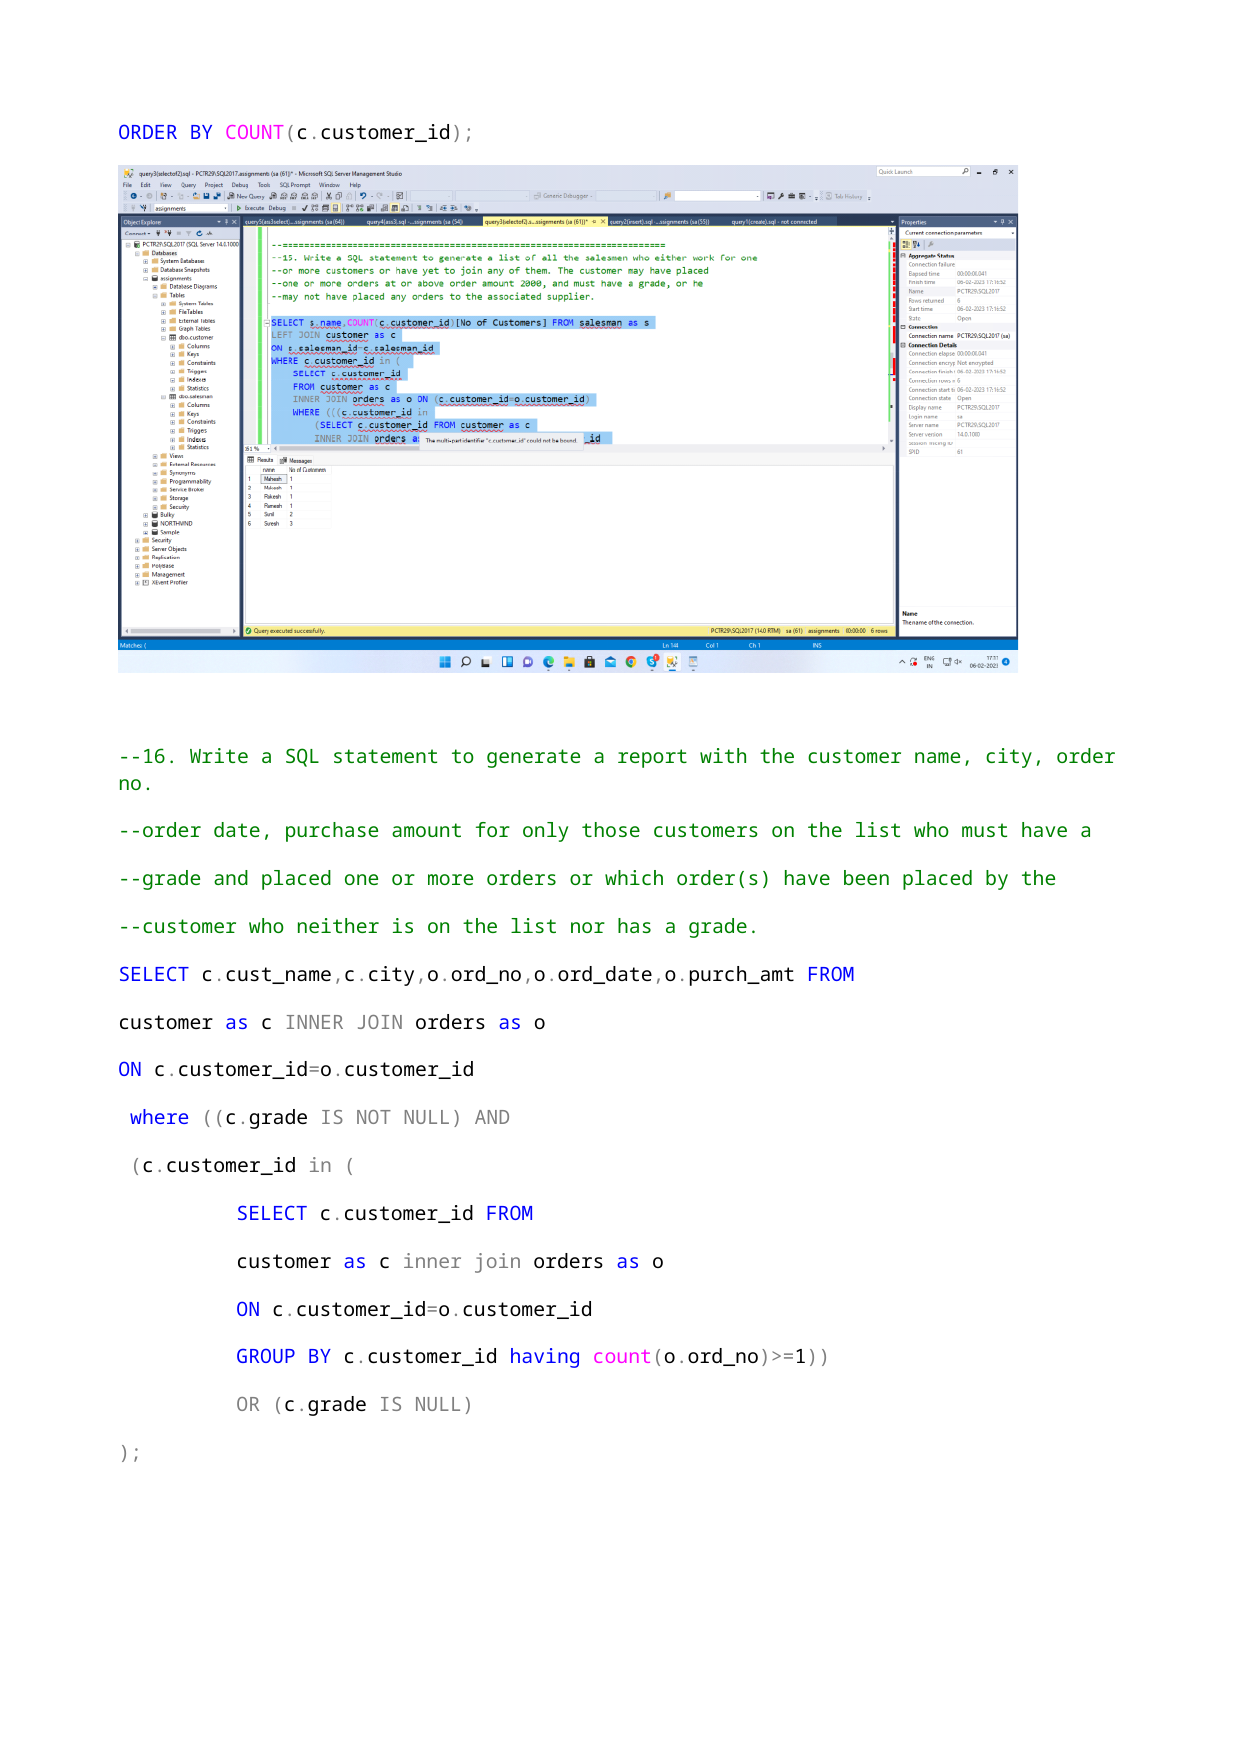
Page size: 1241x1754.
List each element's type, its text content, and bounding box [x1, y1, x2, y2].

text ); [118, 1438, 1122, 1465]
text ON c.customer_id=o.customer_id [118, 1056, 1122, 1083]
text ON c.customer_id=o.customer_id [118, 1295, 1122, 1322]
text --16. Write a SQL statement to generate a report with the customer name, city, order no. [118, 742, 1122, 796]
text customer as c inner join orders as o [118, 1247, 1122, 1274]
text SELECT c.cust_name,c.city,o.ord_no,o.ord_date,o.purch_amt FROM [118, 960, 1122, 987]
text --grade and placed one or more orders or which order(s) have been placed by the [118, 864, 1122, 891]
text ORDER BY COUNT(c.customer_id); [118, 118, 1122, 145]
text --customer who neither is on the list nor has a grade. [118, 912, 1122, 939]
text OR (c.grade IS NULL) [118, 1390, 1122, 1417]
text customer as c INNER JOIN orders as o [118, 1008, 1122, 1035]
text GROUP BY c.customer_id having count(o.ord_no)>=1)) [118, 1343, 1122, 1369]
text --order date, purchase amount for only those customers on the list who must have a [118, 817, 1122, 844]
text where ((c.grade IS NOT NULL) AND [118, 1103, 1122, 1131]
text SELECT c.customer_id FROM [118, 1199, 1122, 1226]
text (c.customer_id in ( [118, 1151, 1122, 1178]
